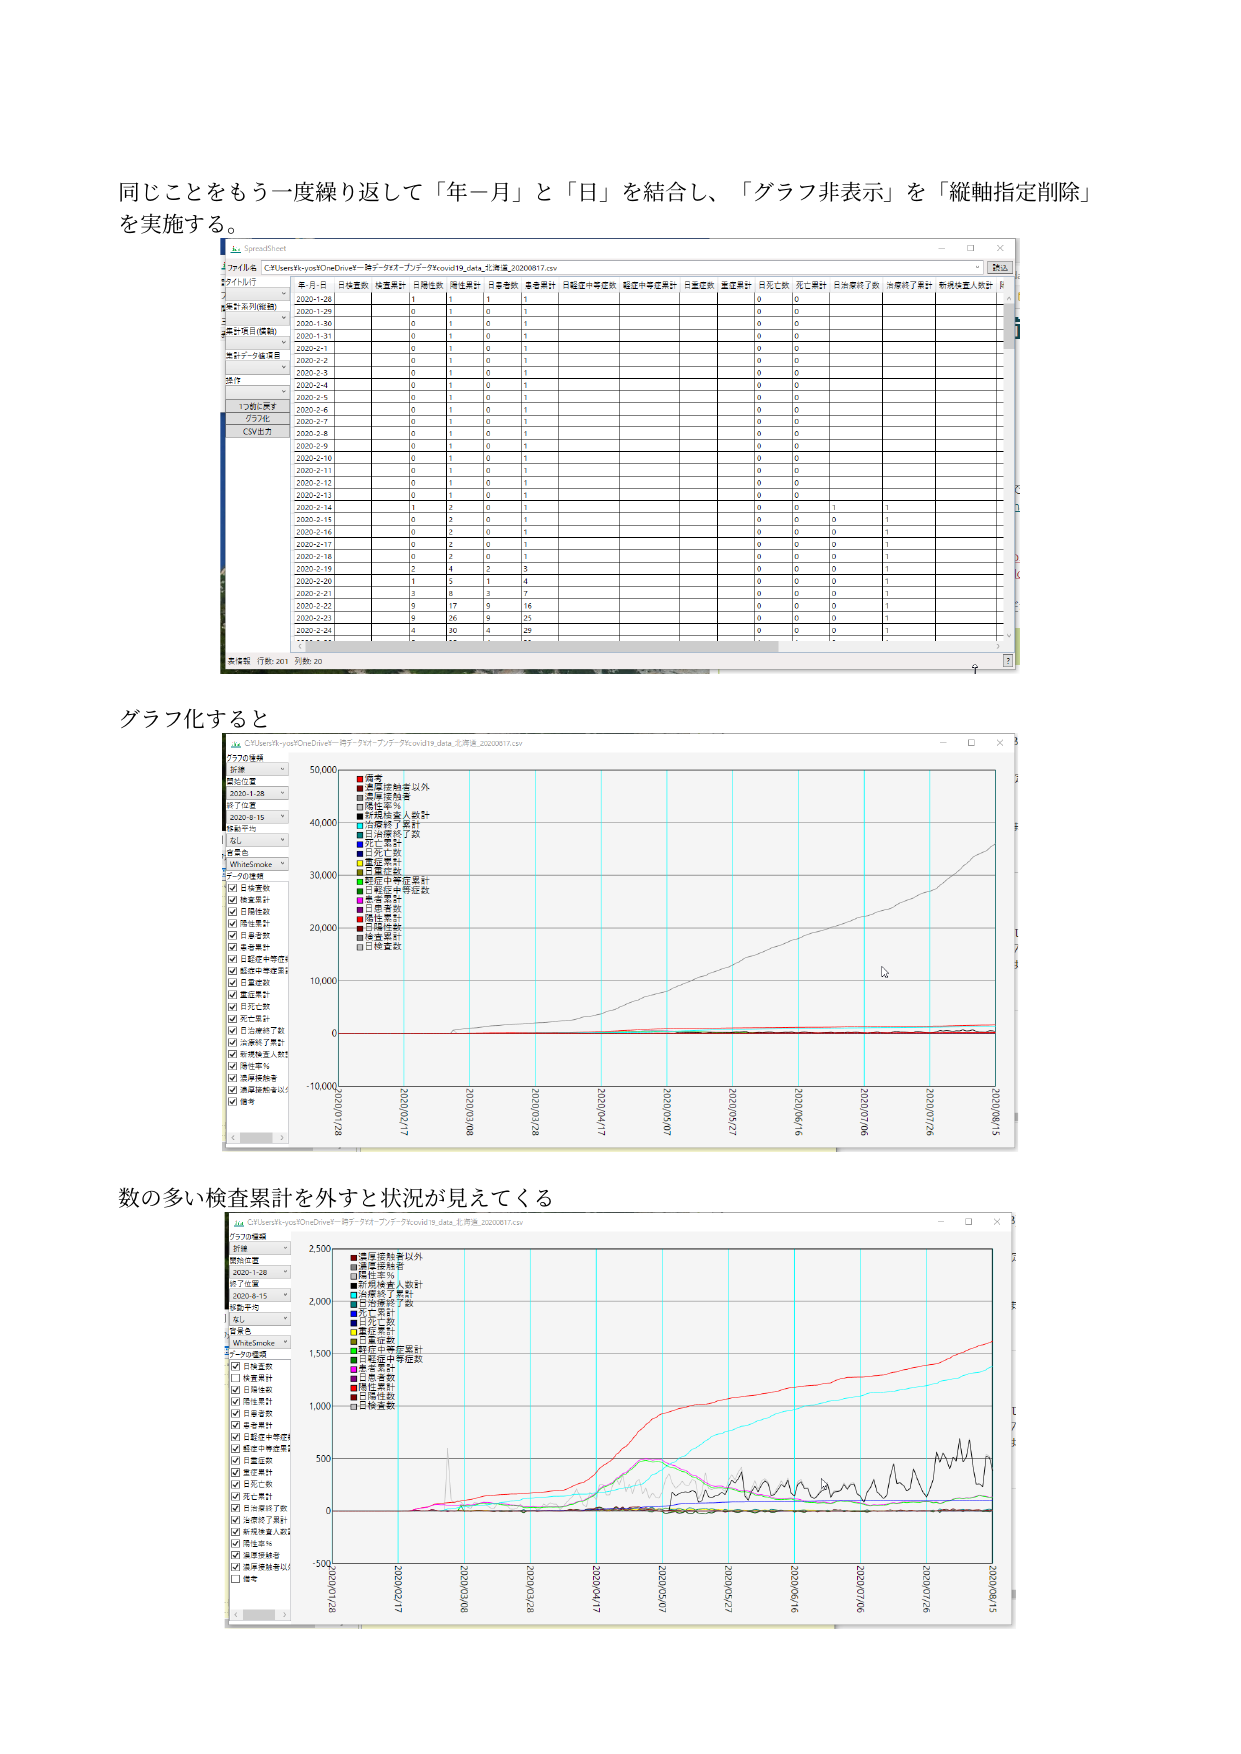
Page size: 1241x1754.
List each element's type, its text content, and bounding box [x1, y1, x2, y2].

picture [220, 238, 1020, 674]
picture [222, 733, 1019, 1152]
text 数の多い検査累計を外すと状況が見えてくる [118, 1181, 1122, 1212]
text グラフ化すると [118, 702, 1122, 733]
picture [224, 1212, 1016, 1629]
text 同じことをもう一度繰り返して「年－月」と「日」を結合し、「グラフ非表示」を「縦軸指定削除」を実施する。 [118, 176, 1122, 238]
